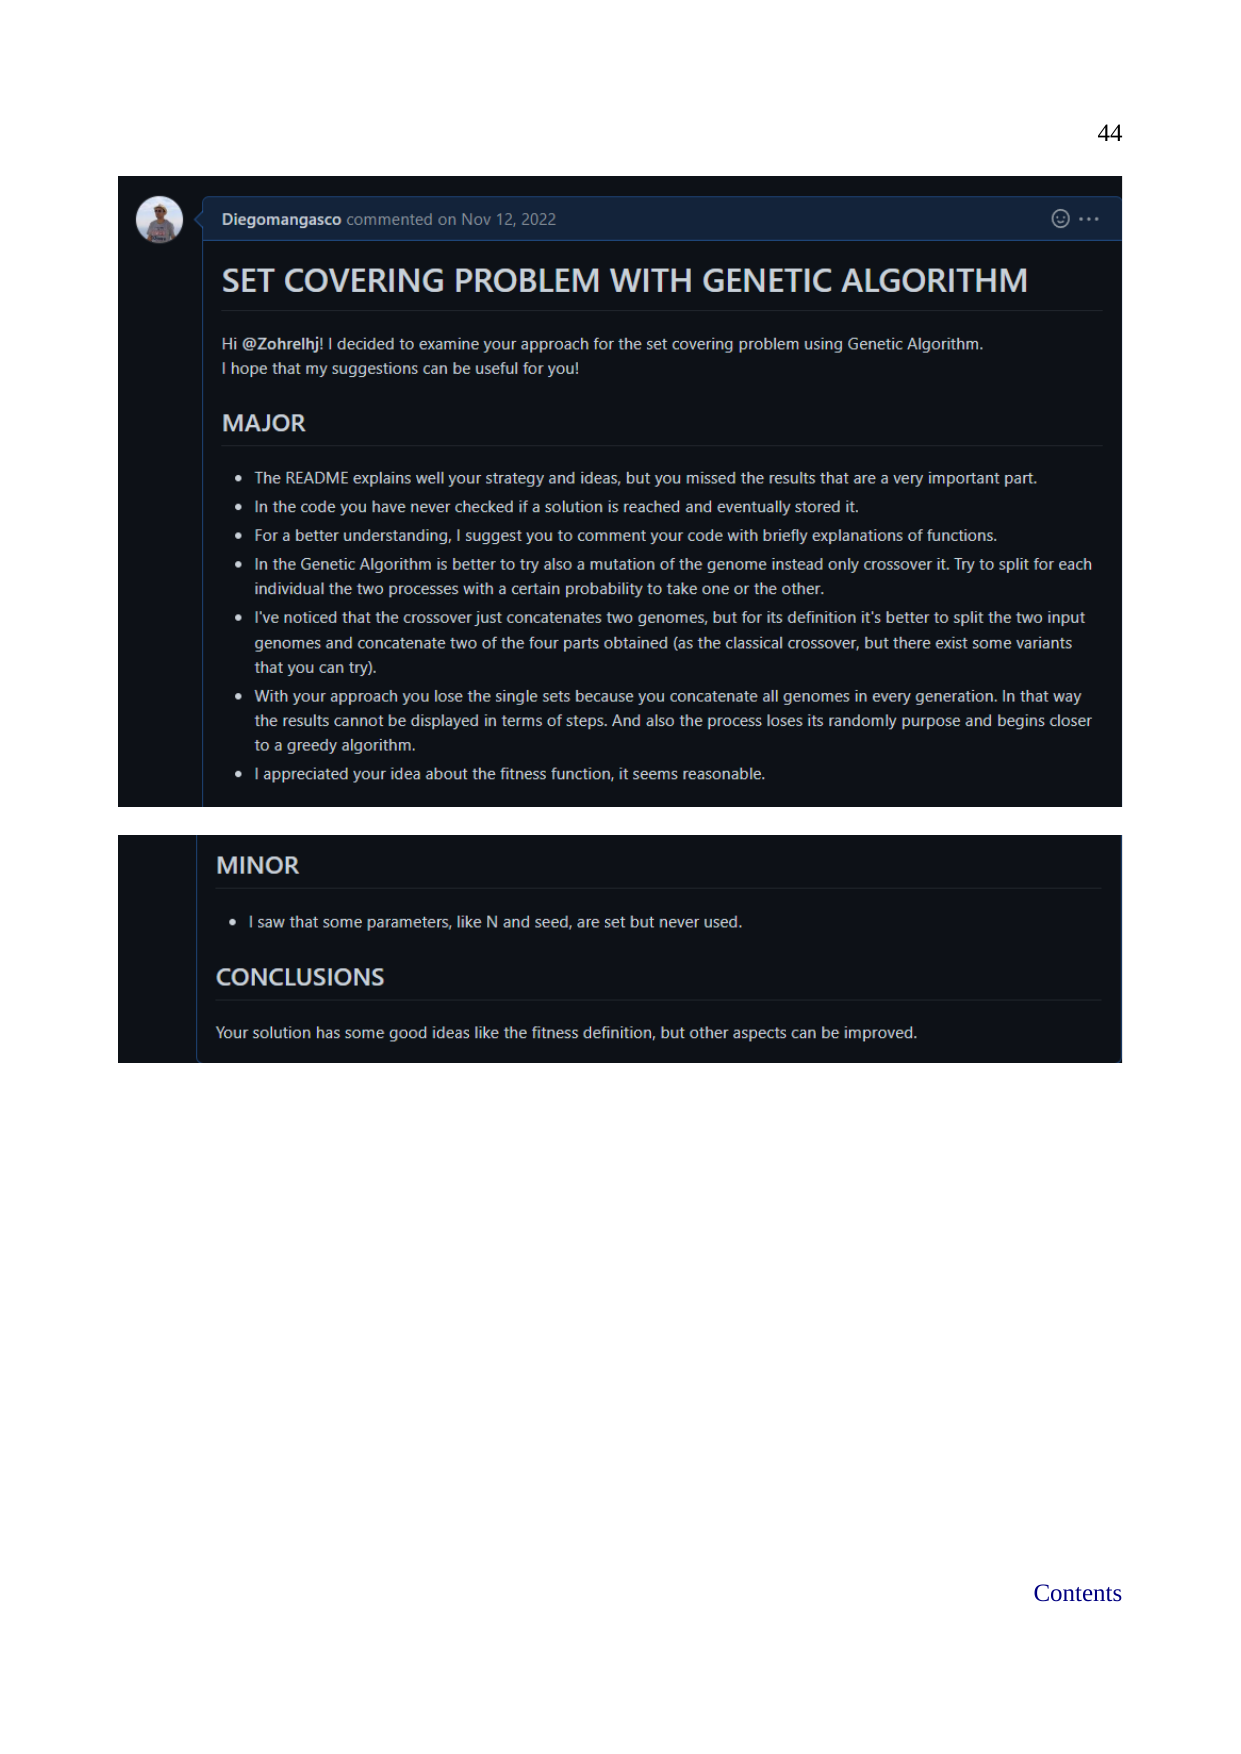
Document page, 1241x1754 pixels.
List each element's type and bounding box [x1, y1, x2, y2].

picture [118, 835, 1123, 1063]
picture [118, 176, 1123, 807]
